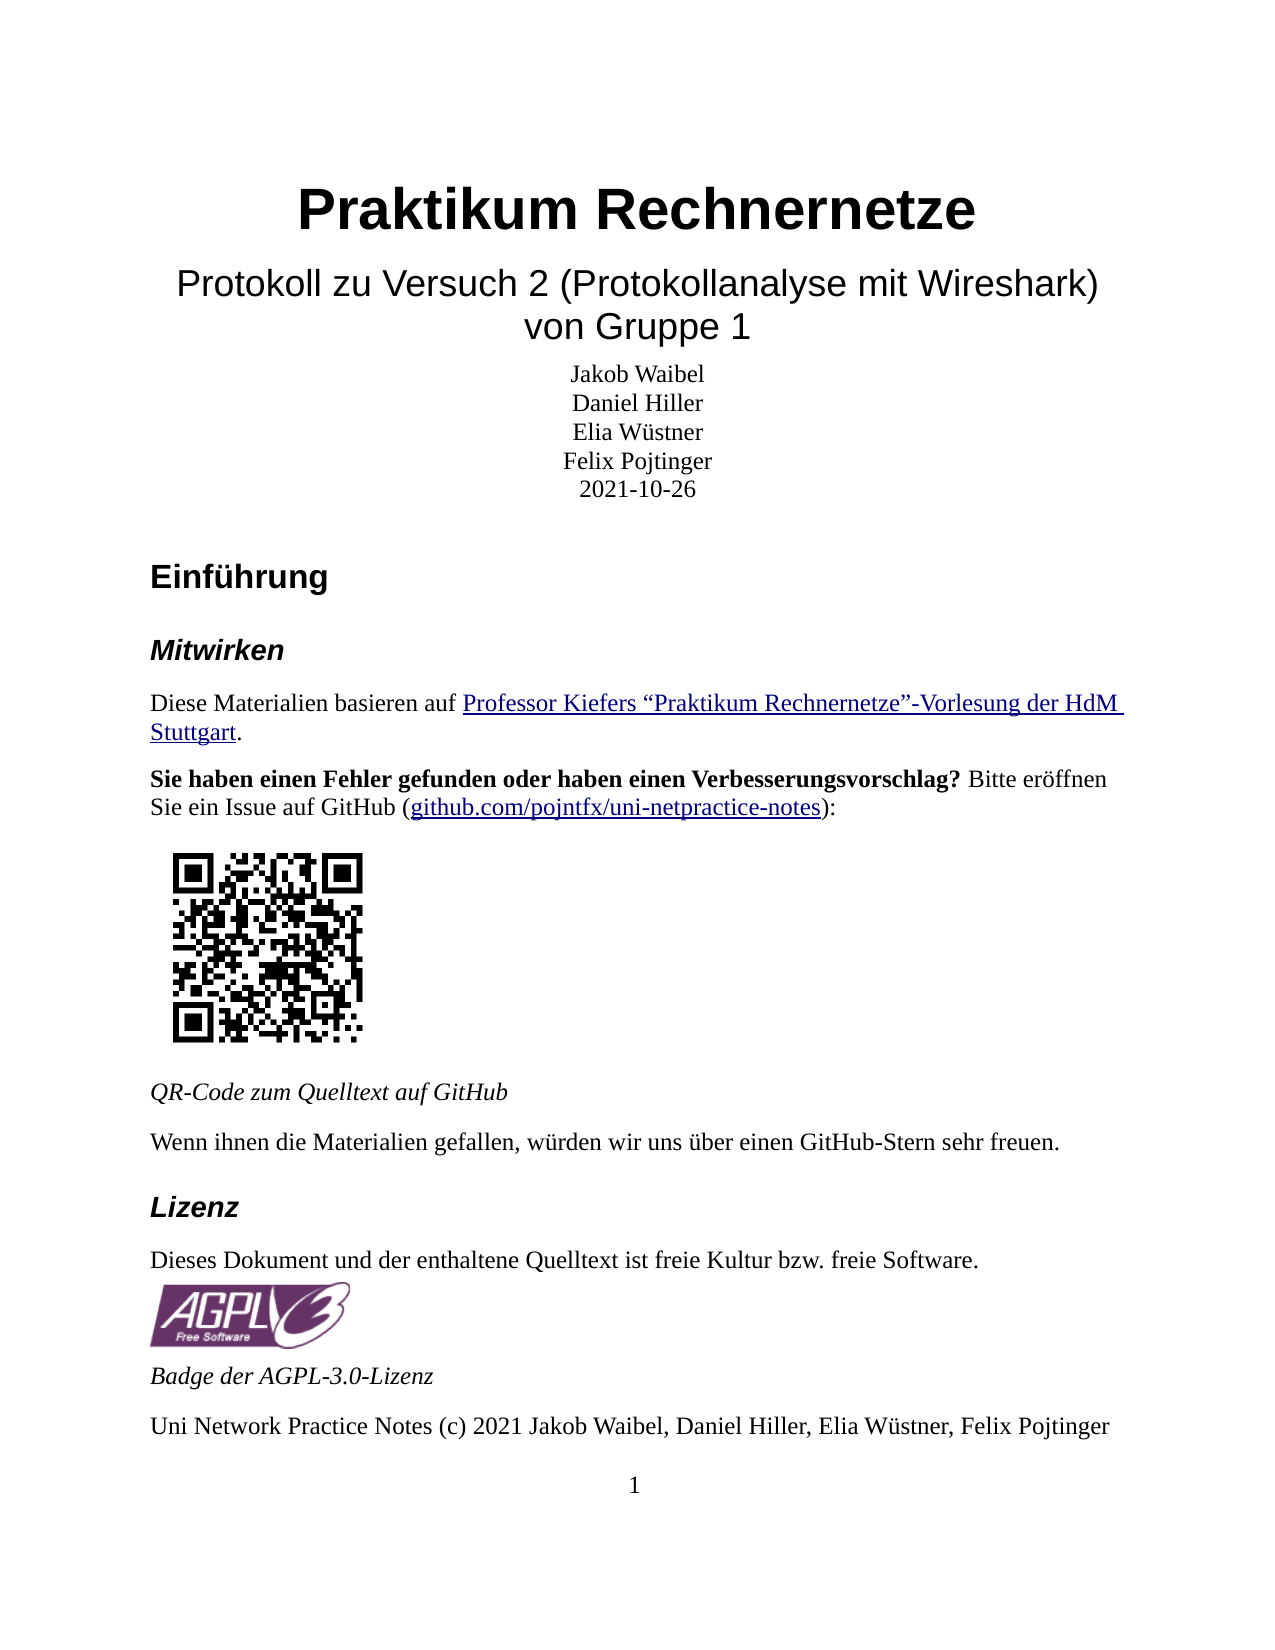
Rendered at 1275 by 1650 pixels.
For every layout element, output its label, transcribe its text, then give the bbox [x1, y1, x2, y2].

text Jakob Waibel [150, 359, 1125, 388]
picture [150, 830, 385, 1065]
title Praktikum Rechnernetze [150, 175, 1125, 242]
subtitle Einführung [150, 557, 1125, 596]
subtitle Lizenz [150, 1190, 1125, 1223]
text Badge der AGPL-3.0-Lizenz [150, 1361, 1125, 1390]
text Sie haben einen Fehler gefunden oder haben einen Verbesserungsvorschlag? Bitte eröffnen Sie ein Issue auf GitHub (github.com/pojntfx/uni-netpractice-notes): [150, 764, 1125, 821]
picture [150, 1282, 350, 1349]
subtitle Protokoll zu Versuch 2 (Protokollanalyse mit Wireshark) von Gruppe 1 [150, 261, 1125, 347]
text Elia Wüstner [150, 417, 1125, 446]
text Felix Pojtinger [150, 446, 1125, 474]
text Dieses Dokument und der enthaltene Quelltext ist freie Kultur bzw. freie Software. [150, 1245, 1125, 1274]
text Wenn ihnen die Materialien gefallen, würden wir uns über einen GitHub-Stern sehr freuen. [150, 1127, 1125, 1156]
text Daniel Hiller [150, 388, 1125, 417]
text 2021-10-26 [150, 474, 1125, 503]
text Uni Network Practice Notes (c) 2021 Jakob Waibel, Daniel Hiller, Elia Wüstner, Felix Pojtinger [150, 1411, 1125, 1440]
text Diese Materialien basieren auf Professor Kiefers “Praktikum Rechnernetze”-Vorlesung der HdM Stuttgart. [150, 688, 1125, 746]
subtitle Mitwirken [150, 633, 1125, 667]
text QR-Code zum Quelltext auf GitHub [150, 1077, 1125, 1106]
